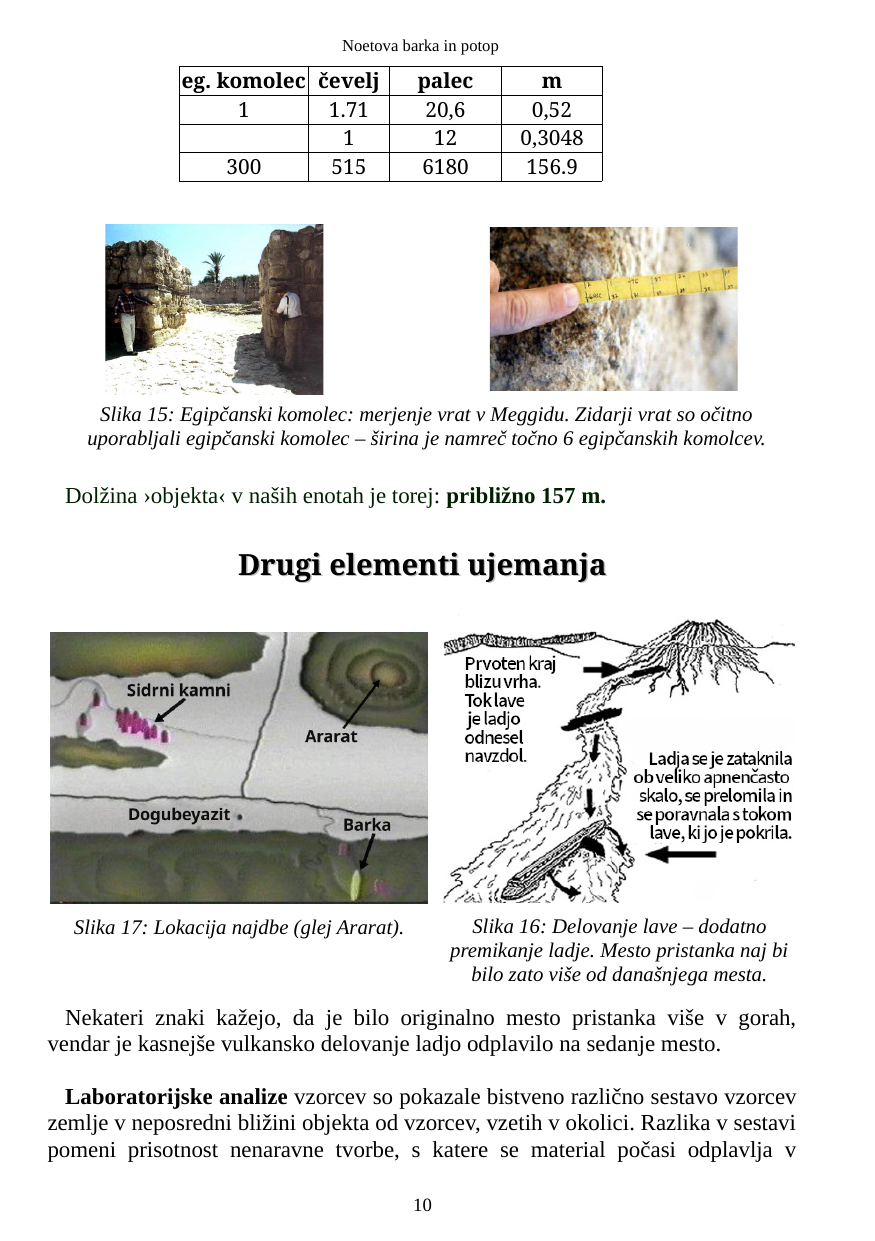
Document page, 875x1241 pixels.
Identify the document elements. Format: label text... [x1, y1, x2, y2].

table_cell 515 [309, 153, 389, 181]
table_cell 1,71 [309, 96, 389, 123]
picture [105, 224, 324, 395]
picture [489, 227, 738, 391]
table_cell 156,9 [502, 153, 602, 181]
table_cell [180, 125, 308, 152]
table_header eg. komolec [180, 67, 308, 95]
text Dolžina ›objekta‹ v naših enotah je torej: približno 157 m. [47, 207, 799, 509]
table_header palec [390, 67, 501, 95]
picture [50, 632, 428, 904]
text Nekateri znaki kažejo, da je bilo originalno mesto pristanka više v gorah, vendar je kasnejše vulkansko delovanje ladjo odplavilo na sedanje mesto. [47, 619, 797, 1057]
table_cell 20,6 [390, 96, 501, 123]
table_cell 1 [309, 125, 389, 152]
picture [443, 610, 795, 903]
text Slika 17: Lokacija najdbe (glej Ararat). [50, 904, 428, 939]
table_cell 0,3048 [502, 125, 602, 152]
subtitle Drugi elementi ujemanja [47, 544, 797, 584]
text Slika 15: Egipčanski komolec: merjenje vrat v Meggidu. Zidarji vrat so očitno uporabljali egipčanski komolec – širina je namreč točno 6 egipčanskih komolcev. [63, 225, 790, 450]
table_header čevelj [309, 67, 389, 95]
table_cell 6180 [390, 153, 501, 181]
table_header m [502, 67, 602, 95]
text Laboratorijske analize vzorcev so pokazale bistveno različno sestavo vzorcev zemlje v neposredni bližini objekta od vzorcev, vzetih v okolici. Razlika v sestavi pomeni prisotnost nenaravne tvorbe, s katere se material počasi odplavlja v [47, 1083, 797, 1162]
table_cell 12 [390, 125, 501, 152]
table_cell 1 [180, 96, 308, 123]
text Slika 16: Delovanje lave – dodatno premikanje ladje. Mesto pristanka naj bi bilo zato više od današnjega mesta. [443, 903, 795, 986]
table_cell 0,52 [502, 96, 602, 123]
table_cell 300 [180, 153, 308, 181]
